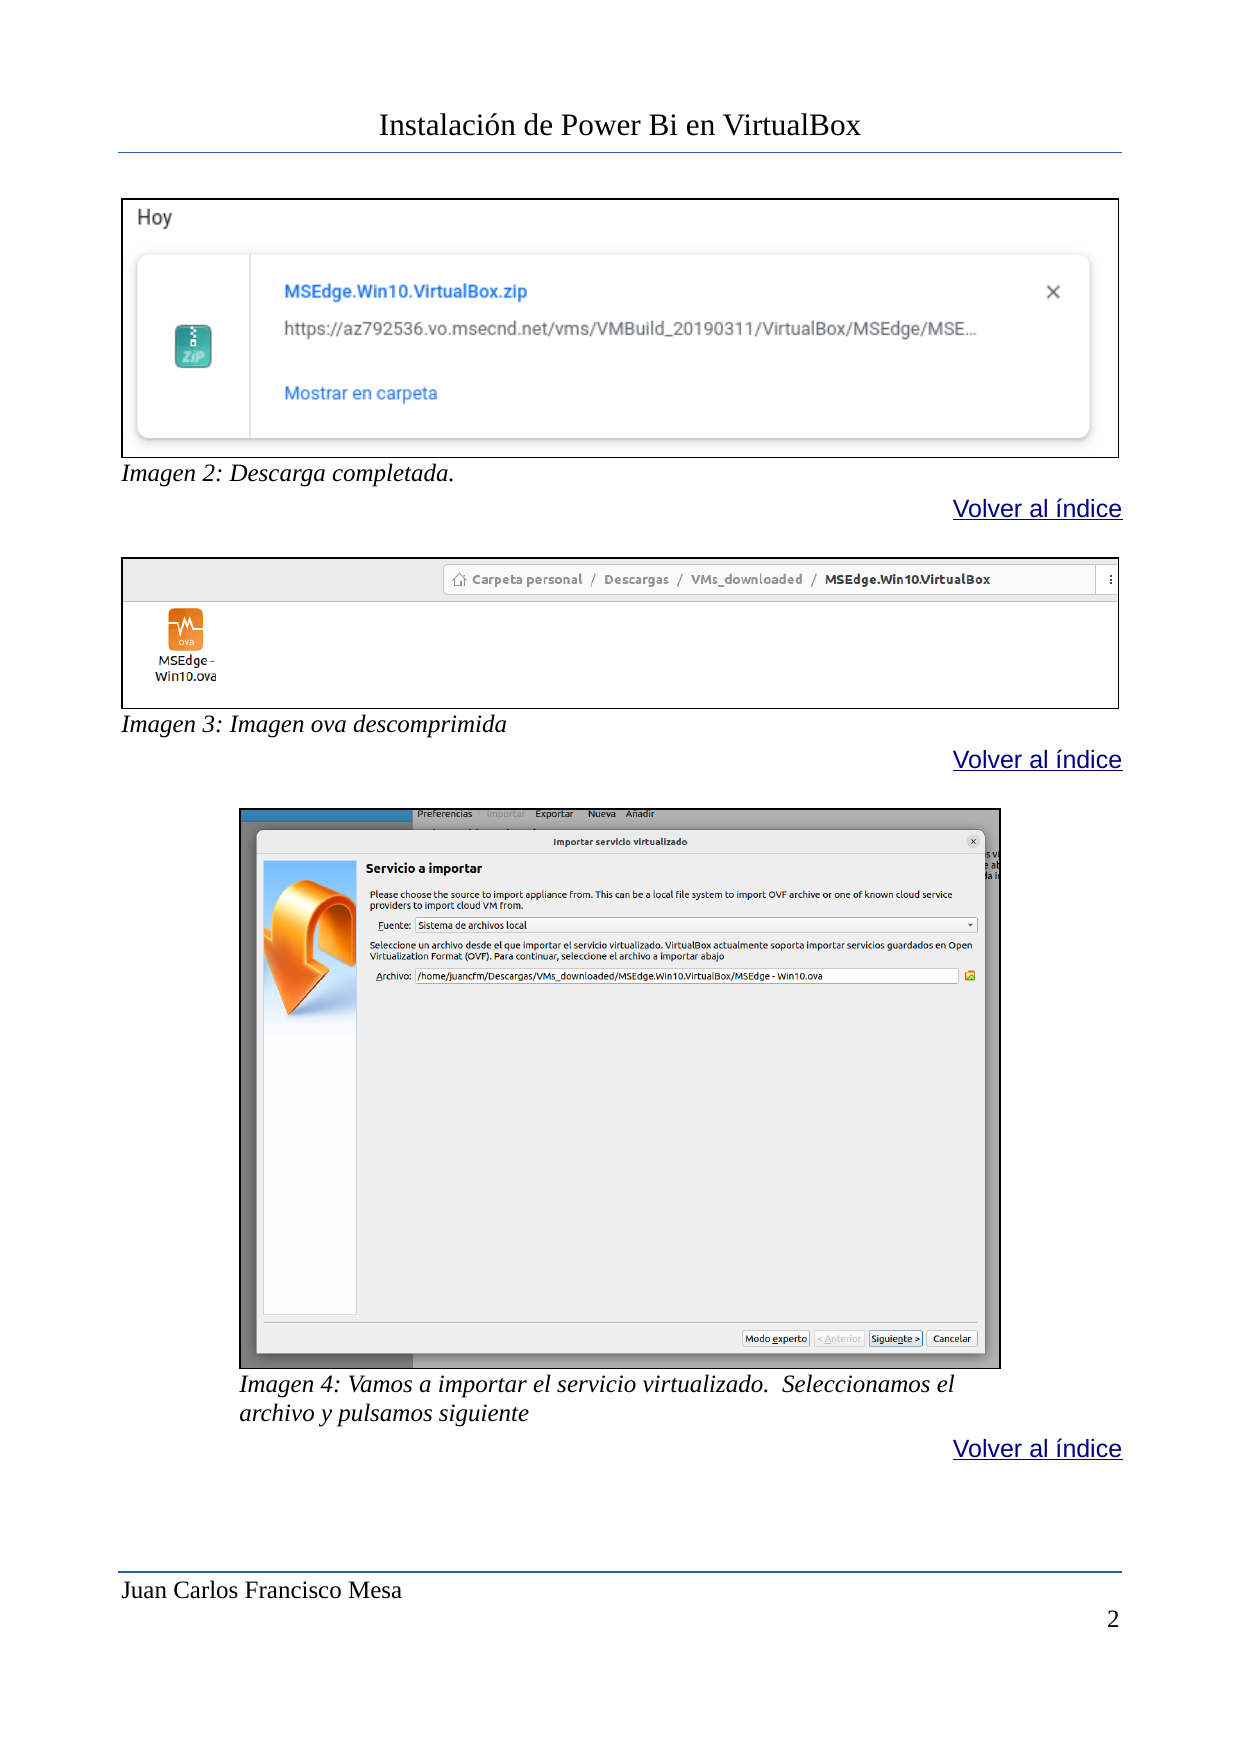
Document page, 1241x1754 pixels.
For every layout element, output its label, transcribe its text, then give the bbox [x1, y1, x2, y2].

text Imagen 4: Vamos a importar el servicio virtualizado. Seleccionamos el archivo y pulsamos siguiente [239, 1369, 1001, 1427]
text Imagen 3: Imagen ova descomprimida [121, 709, 1119, 738]
picture [241, 810, 999, 1368]
text Volver al índice [118, 793, 1122, 1462]
text Imagen 2: Descarga completada. [121, 458, 1119, 487]
text Volver al índice [118, 542, 1122, 774]
picture [123, 559, 1118, 708]
picture [123, 200, 1118, 457]
text Volver al índice [118, 183, 1122, 523]
